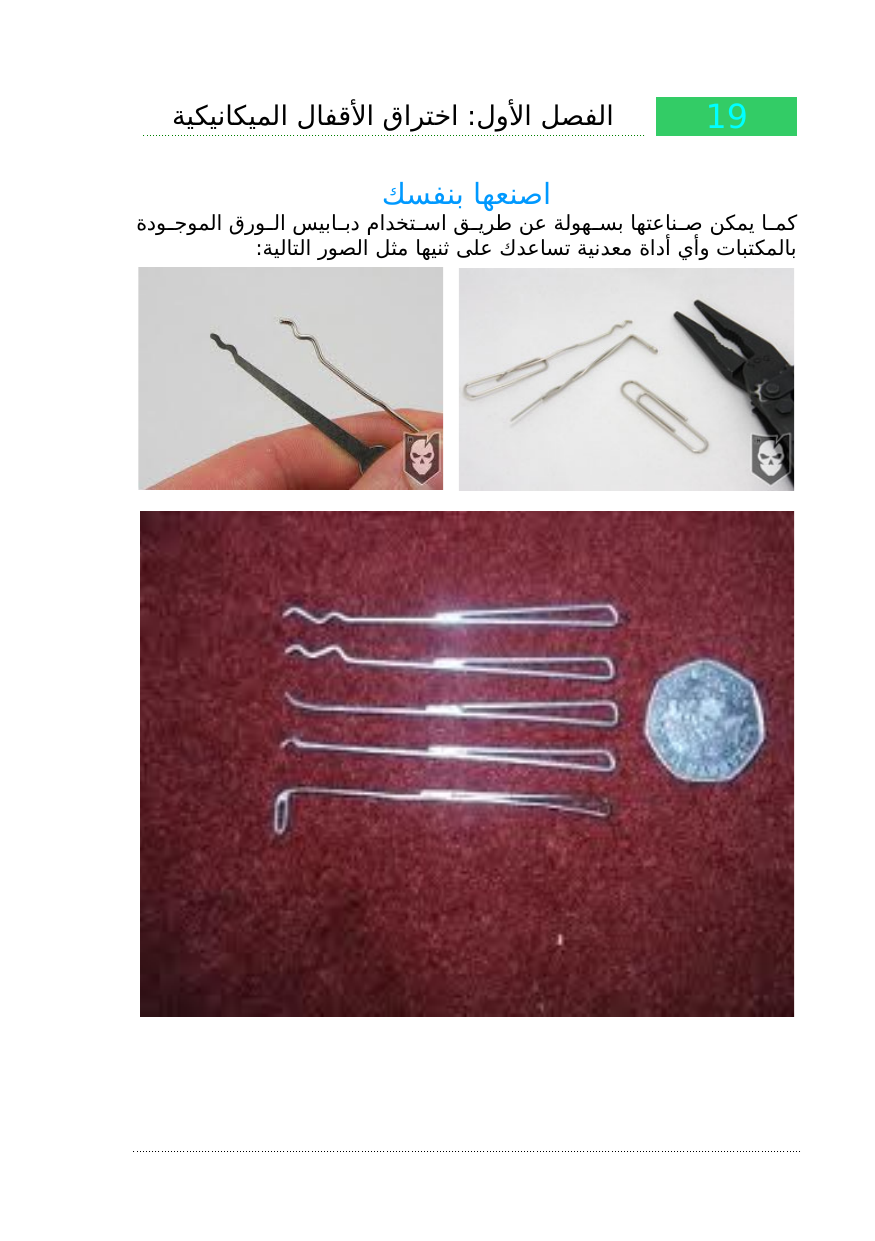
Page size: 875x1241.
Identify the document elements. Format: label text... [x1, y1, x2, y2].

picture [458, 268, 795, 491]
subtitle اصنعها بنفسك [136, 177, 797, 211]
picture [140, 511, 795, 1017]
picture [138, 267, 444, 490]
text كما يمكن صناعتها بسهولة عن طريق استخدام دبابيس الورق الموجودة بالمكتبات وأي أداة معدنية تساعدك على ثنيها مثل الصور التالية: [136, 211, 797, 260]
